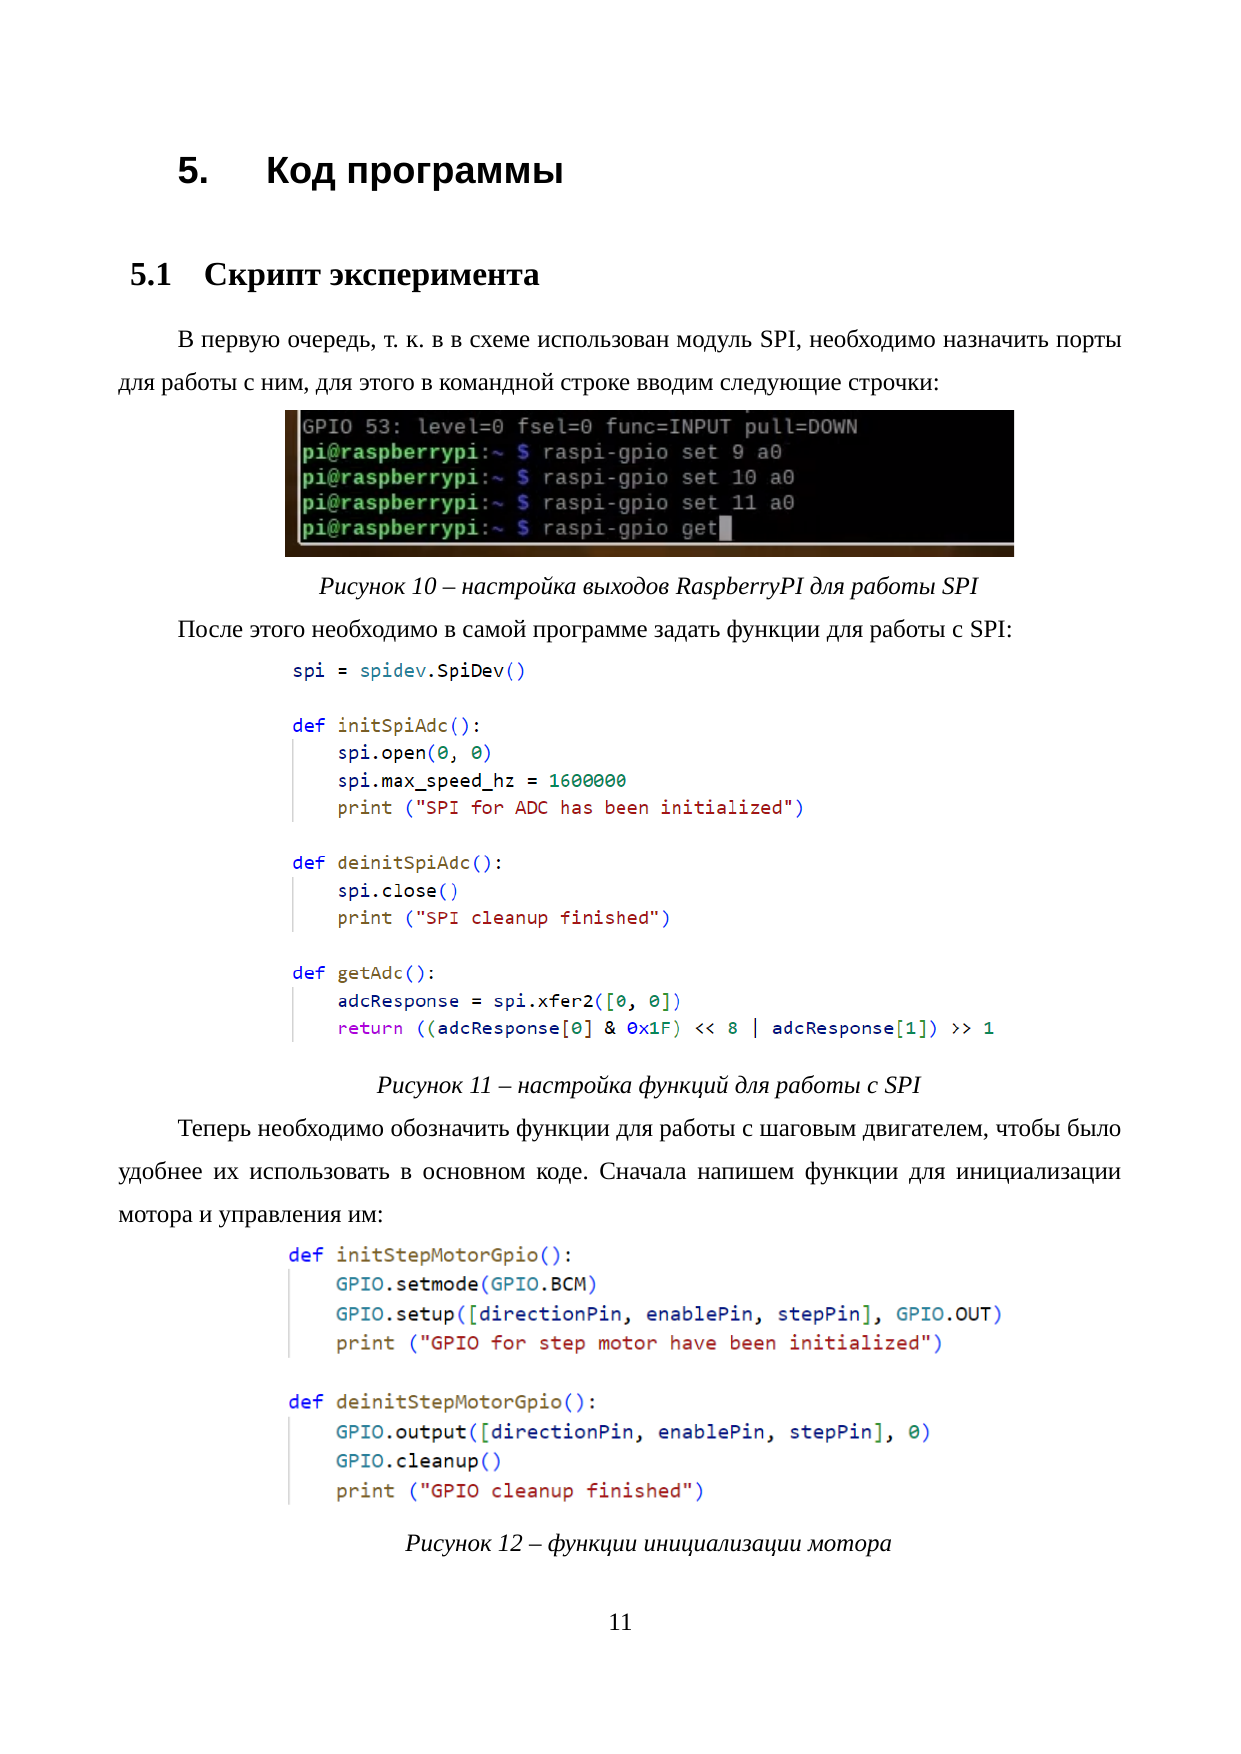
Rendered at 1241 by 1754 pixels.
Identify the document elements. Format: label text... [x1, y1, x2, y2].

picture [285, 410, 1015, 557]
subtitle Код программы [118, 148, 1122, 191]
text В первую очередь, т. к. в в схеме использован модуль SPI, необходимо назначить порты для работы с ним, для этого в командной строке вводим следующие строчки: [118, 324, 1122, 396]
subtitle Скрипт эксперимента [130, 254, 1122, 293]
text Рисунок 11 – настройка функций для работы с SPI [118, 1070, 1122, 1099]
text Теперь необходимо обозначить функции для работы с шаговым двигателем, чтобы было удобнее их использовать в основном коде. Сначала напишем функции для инициализации мотора и управления им: [118, 1113, 1122, 1228]
picture [288, 657, 1011, 1056]
text После этого необходимо в самой программе задать функции для работы с SPI: [118, 614, 1122, 643]
text Рисунок 12 – функции инициализации мотора [118, 1528, 1122, 1557]
picture [284, 1242, 1015, 1514]
text Рисунок 10 – настройка выходов RaspberryPI для работы SPI [118, 571, 1122, 600]
